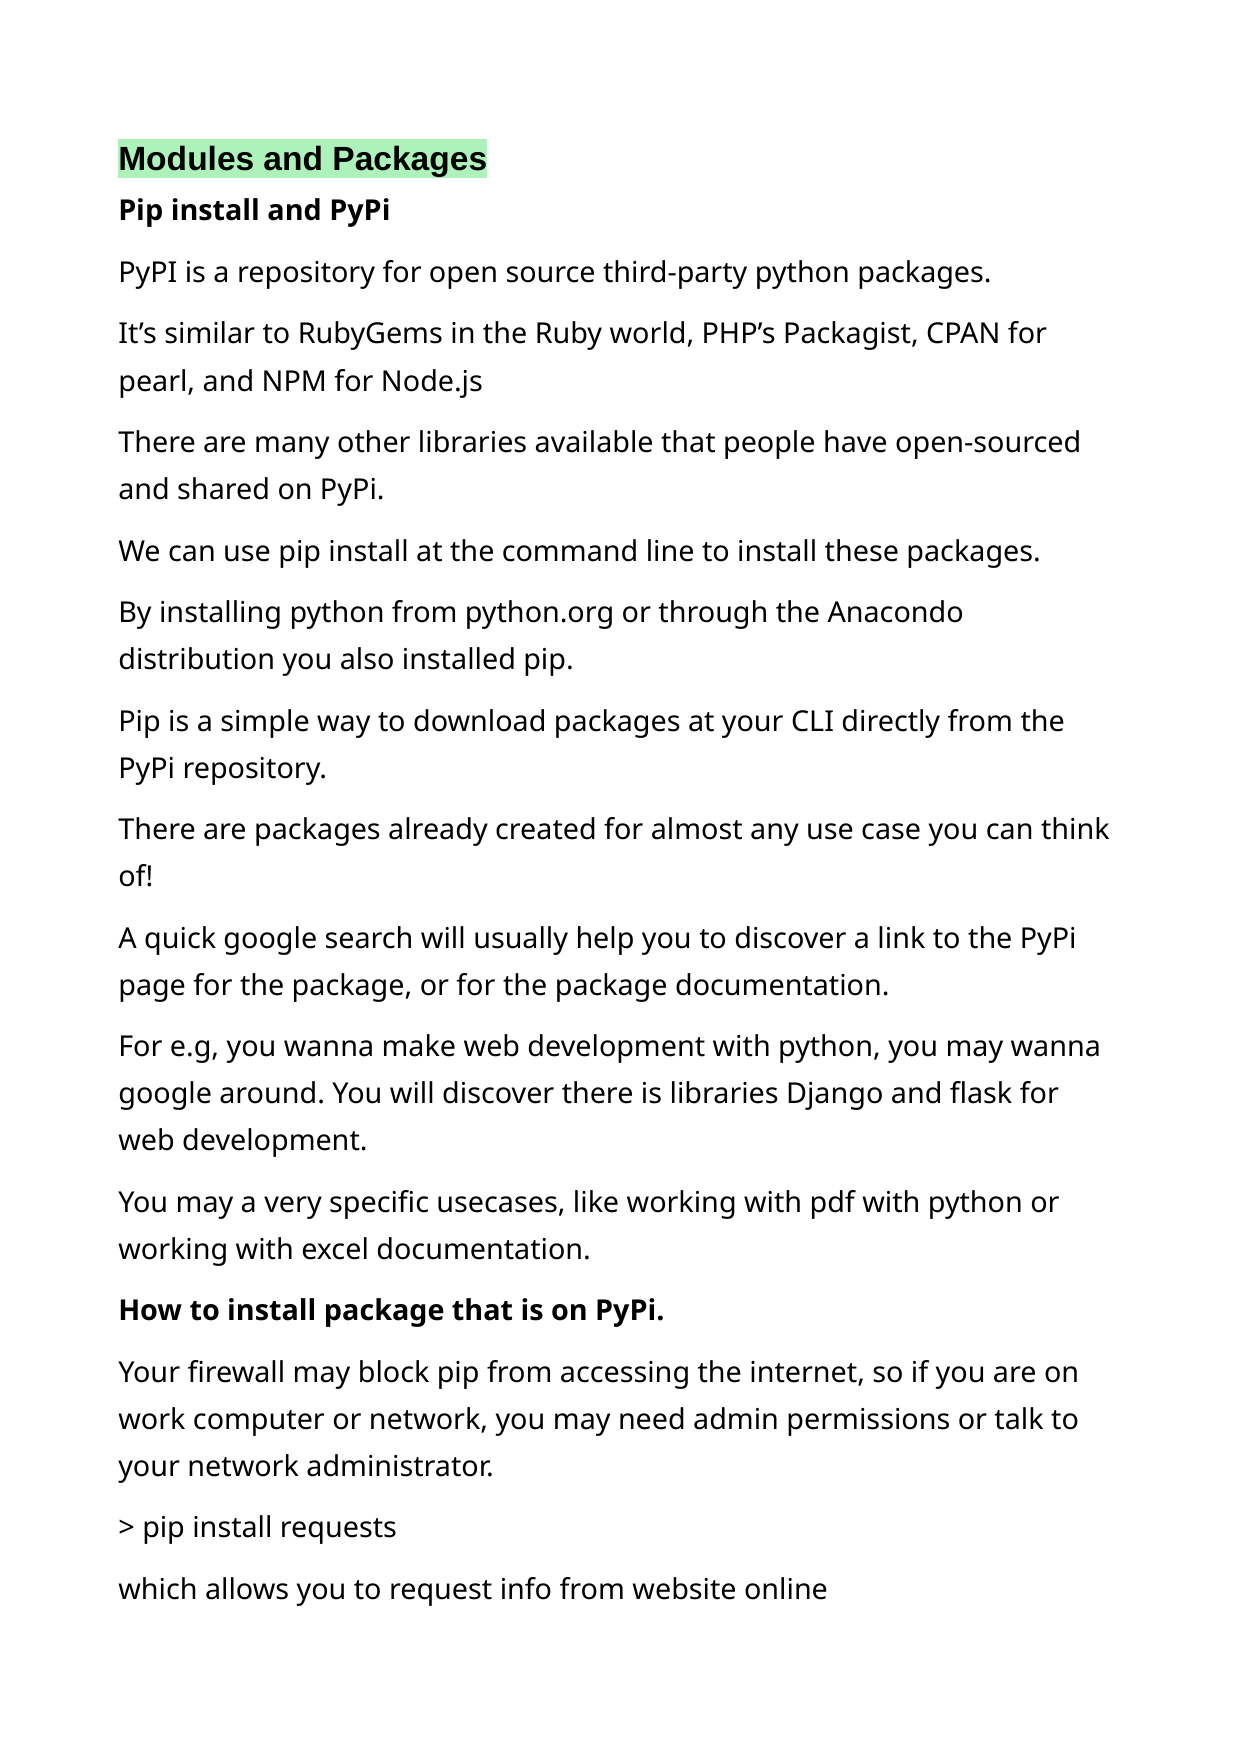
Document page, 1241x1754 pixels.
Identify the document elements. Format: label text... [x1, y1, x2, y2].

text A quick google search will usually help you to discover a link to the PyPi page for the package, or for the package documentation. [118, 917, 1122, 1004]
text Your firewall may block pip from accessing the internet, so if you are on work computer or network, you may need admin permissions or talk to your network administrator. [118, 1352, 1122, 1485]
text PyPI is a repository for open source third-party python packages. [118, 252, 1122, 291]
text How to install package that is on PyPi. [118, 1290, 1122, 1329]
text By installing python from python.org or through the Anacondo distribution you also installed pip. [118, 592, 1122, 678]
text There are packages already created for almost any use case you can think of! [118, 809, 1122, 895]
text Pip is a simple way to download packages at your CLI directly from the PyPi repository. [118, 700, 1122, 787]
text > pip install requests [118, 1507, 1122, 1546]
text For e.g, you wanna make web development with python, you may wanna google around. You will discover there is libraries Django and flask for web development. [118, 1026, 1122, 1159]
text There are many other libraries available that people have open-sourced and shared on PyPi. [118, 422, 1122, 508]
text It’s similar to RubyGems in the Ruby world, PHP’s Packagist, CPAN for pearl, and NPM for Node.js [118, 313, 1122, 399]
subtitle Modules and Packages [487, 139, 1122, 178]
text which allows you to request info from website online [118, 1569, 1122, 1608]
text Pip install and PyPi [118, 190, 1122, 229]
text You may a very specific usecases, like working with pdf with python or working with excel documentation. [118, 1182, 1122, 1268]
text We can use pip install at the command line to install these packages. [118, 530, 1122, 569]
